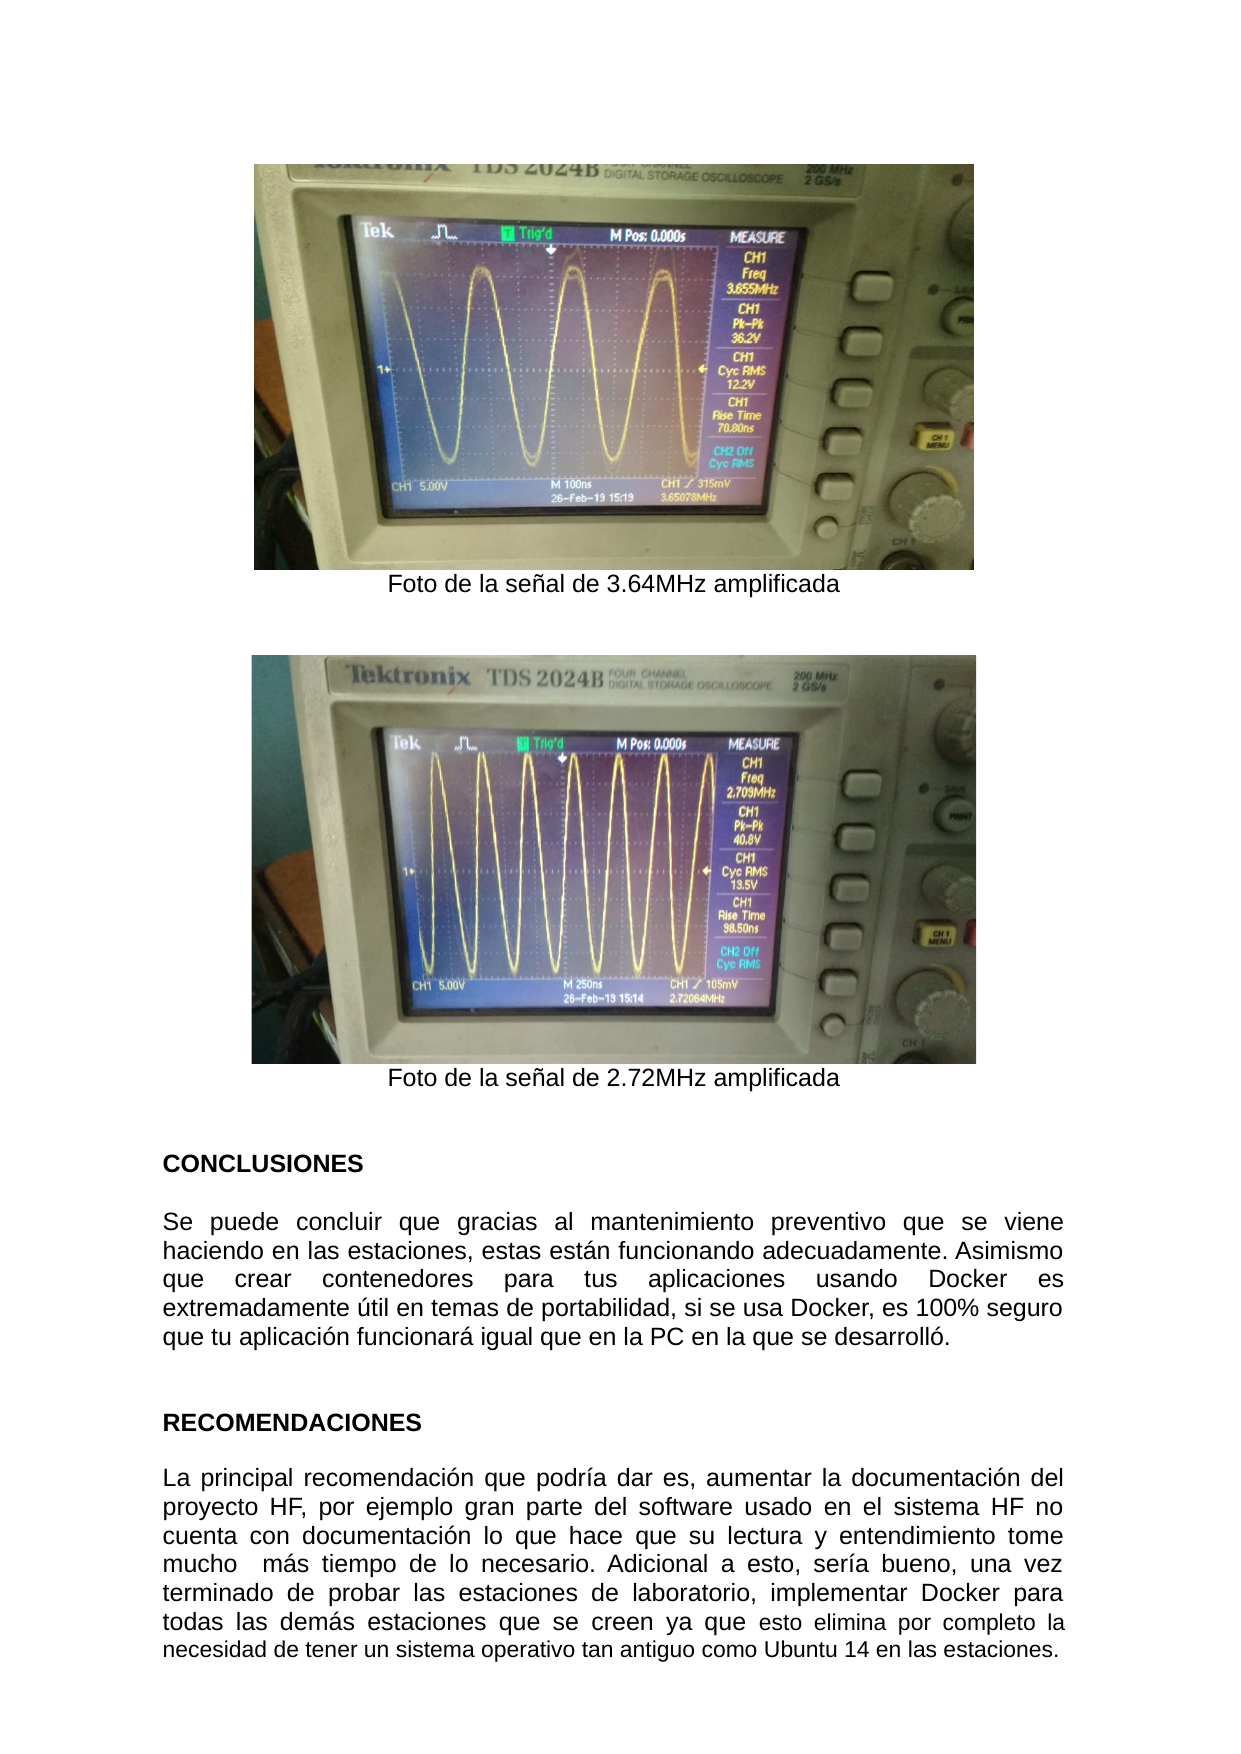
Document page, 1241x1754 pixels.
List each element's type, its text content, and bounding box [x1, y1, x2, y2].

text RECOMENDACIONES [162, 1408, 1065, 1437]
text Foto de la señal de 3.64MHz amplificada [162, 164, 1065, 598]
text CONCLUSIONES [162, 1149, 1065, 1178]
picture [251, 655, 977, 1064]
text Foto de la señal de 2.72MHz amplificada [162, 656, 1065, 1092]
text Se puede concluir que gracias al mantenimiento preventivo que se viene haciendo en las estaciones, estas están funcionando adecuadamente. Asimismo que crear contenedores para tus aplicaciones usando Docker es extremadamente útil en temas de portabilidad, si se usa Docker, es 100% seguro que tu aplicación funcionará igual que en la PC en la que se desarrolló. [162, 1207, 1065, 1351]
text La principal recomendación que podría dar es, aumentar la documentación del proyecto HF, por ejemplo gran parte del software usado en el sistema HF no cuenta con documentación lo que hace que su lectura y entendimiento tome mucho más tiempo de lo necesario. Adicional a esto, sería bueno, una vez terminado de probar las estaciones de laboratorio, implementar Docker para todas las demás estaciones que se creen ya que esto elimina por completo la necesidad de tener un sistema operativo tan antiguo como Ubuntu 14 en las estaciones. [162, 1463, 1065, 1662]
picture [254, 164, 974, 570]
